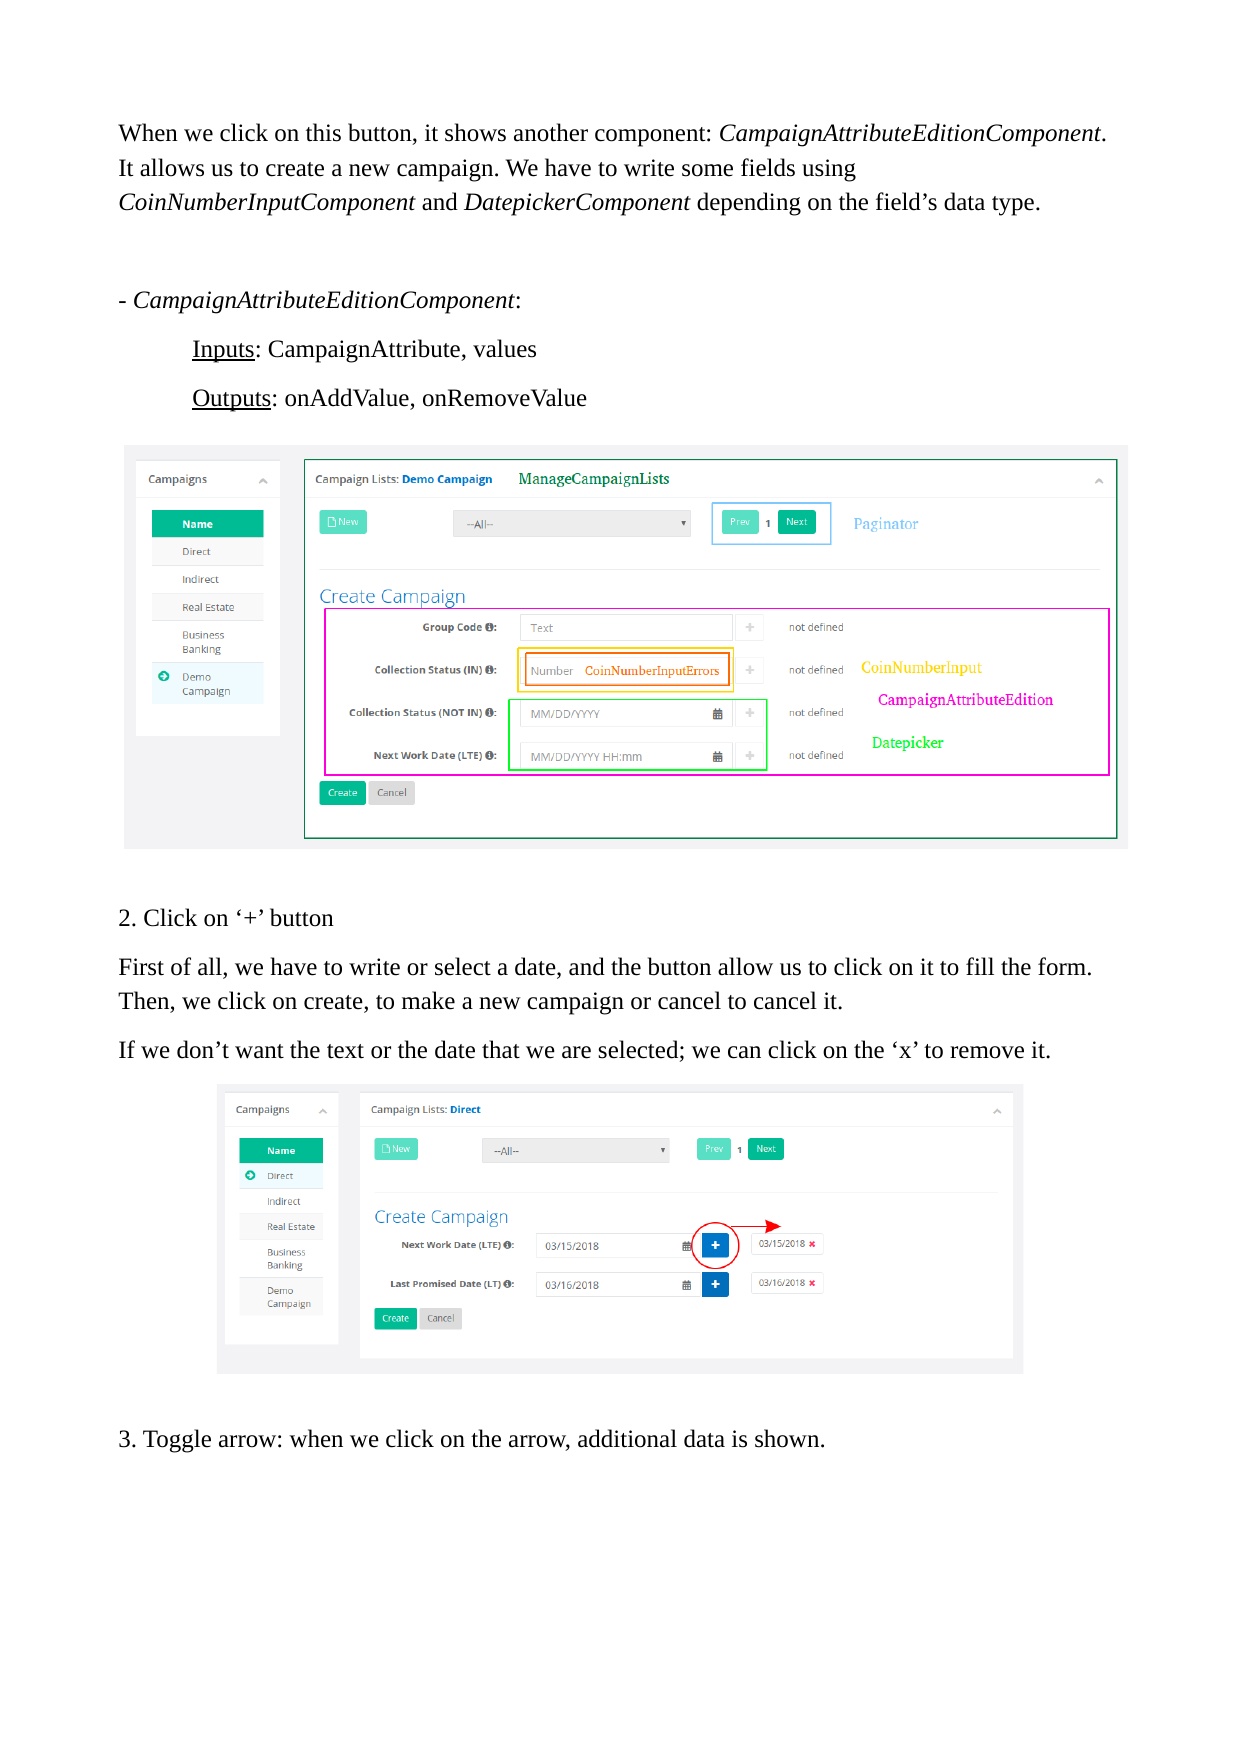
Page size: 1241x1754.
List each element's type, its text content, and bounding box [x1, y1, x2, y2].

text First of all, we have to write or select a date, and the button allow us to click on it to fill the form. Then, we click on create, to make a new campaign or cancel to cancel it. [118, 952, 1122, 1015]
text If we don’t want the text or the date that we are selected; we can click on the ‘x’ to remove it. [118, 1036, 1122, 1064]
text - CampaignAttributeEditionComponent: [118, 285, 1122, 314]
text Inputs: CampaignAttribute, values [118, 334, 1122, 363]
text 3. Toggle arrow: when we click on the arrow, additional data is shown. [118, 1424, 1122, 1453]
text When we click on this button, it shows another component: CampaignAttributeEditionComponent. It allows us to create a new campaign. We have to write some fields using CoinNumberInputComponent and DatepickerComponent depending on the field’s data type. [118, 118, 1122, 216]
text Outputs: onAddValue, onRemoveValue [118, 383, 1122, 412]
picture [216, 1084, 1024, 1374]
text 2. Click on ‘+’ button [118, 903, 1122, 932]
picture [124, 445, 1129, 849]
